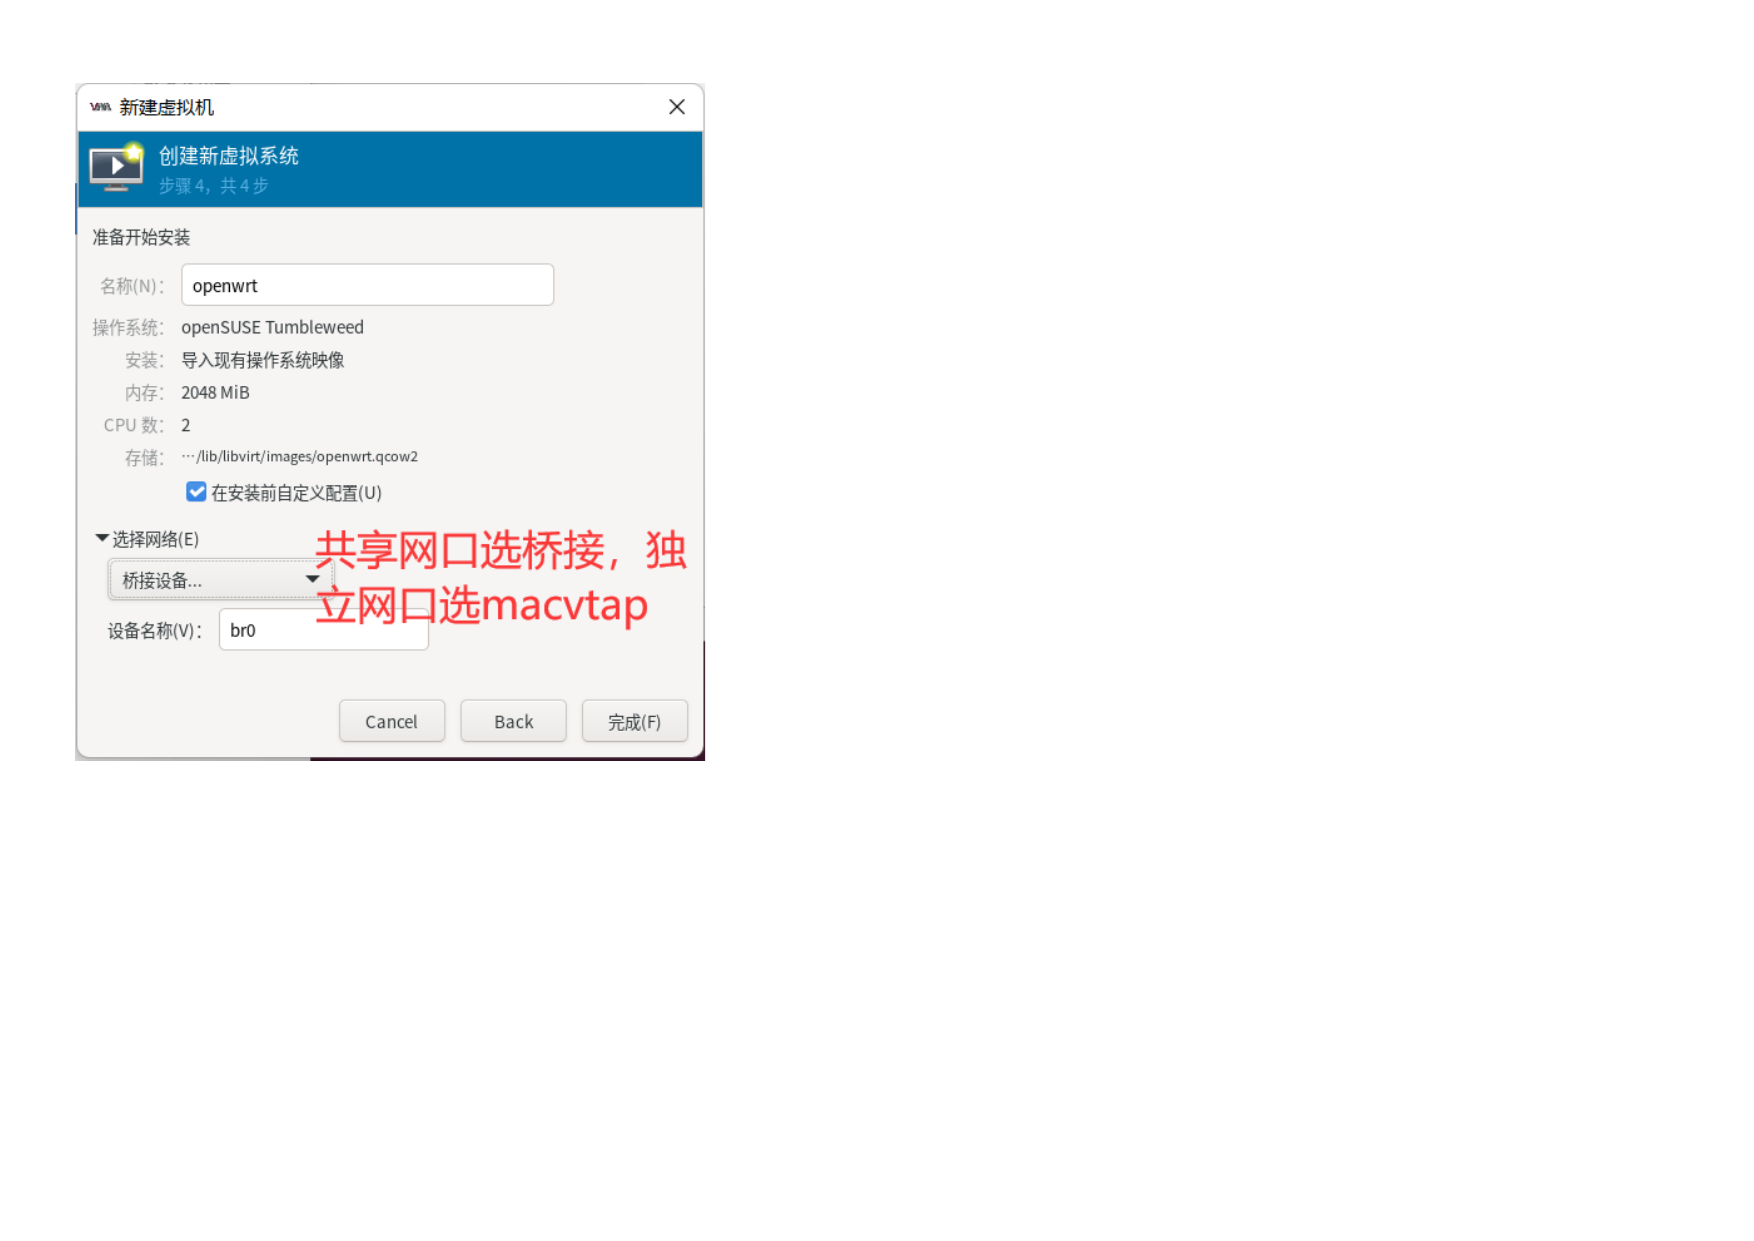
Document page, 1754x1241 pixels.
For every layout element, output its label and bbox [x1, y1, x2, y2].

picture [75, 83, 705, 761]
